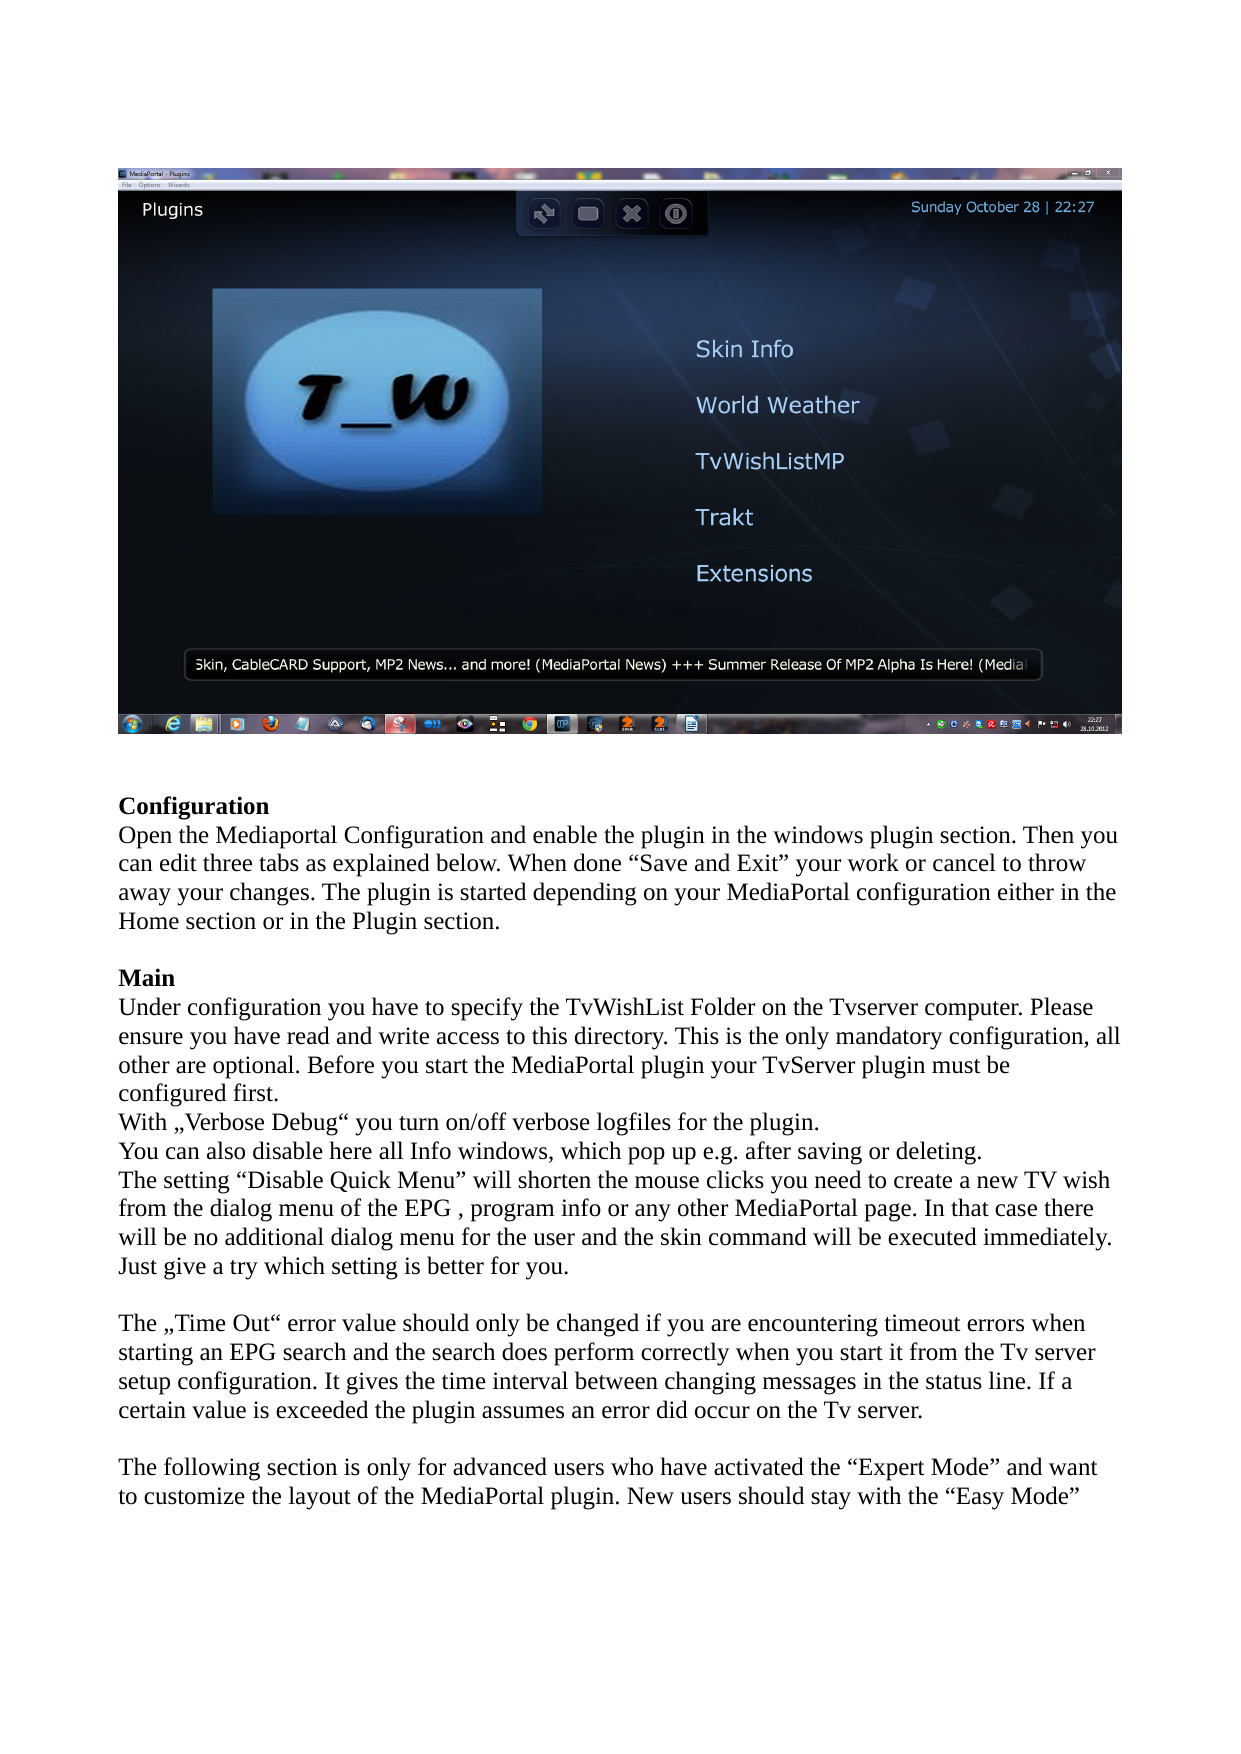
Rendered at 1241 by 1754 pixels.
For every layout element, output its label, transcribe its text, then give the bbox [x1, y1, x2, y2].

text The „Time Out“ error value should only be changed if you are encountering timeout errors when starting an EPG search and the search does perform correctly when you start it from the Tv server setup configuration. It gives the time interval between changing messages in the status line. If a certain value is exceeded the plugin assumes an error did occur on the Tv server. [118, 1308, 1122, 1423]
picture [118, 168, 1122, 734]
text You can also disable here all Info windows, which pop up e.g. after saving or deleting. [118, 1136, 1122, 1165]
text Under configuration you have to specify the TvWishList Folder on the Tvserver computer. Please ensure you have read and write access to this directory. This is the only mandatory configuration, all other are optional. Before you start the MediaPortal plugin your TvServer plugin must be configured first. [118, 992, 1122, 1107]
text The following section is only for advanced users who have activated the “Expert Mode” and want to customize the layout of the MediaPortal plugin. New users should stay with the “Easy Mode” [118, 1452, 1122, 1510]
text With „Verbose Debug“ you turn on/off verbose logfiles for the plugin. [118, 1107, 1122, 1136]
text Just give a try which setting is better for you. [118, 1251, 1122, 1280]
text Configuration [118, 791, 1122, 820]
text Main [118, 963, 1122, 992]
text The setting “Disable Quick Menu” will shorten the mouse clicks you need to create a new TV wish from the dialog menu of the EPG , program info or any other MediaPortal page. In that case there will be no additional dialog menu for the user and the skin command will be executed immediately. [118, 1165, 1122, 1251]
text Open the Mediaportal Configuration and enable the plugin in the windows plugin section. Then you can edit three tabs as explained below. When done “Save and Exit” your work or cancel to throw away your changes. The plugin is started depending on your MediaPortal configuration either in the Home section or in the Plugin section. [118, 820, 1122, 935]
